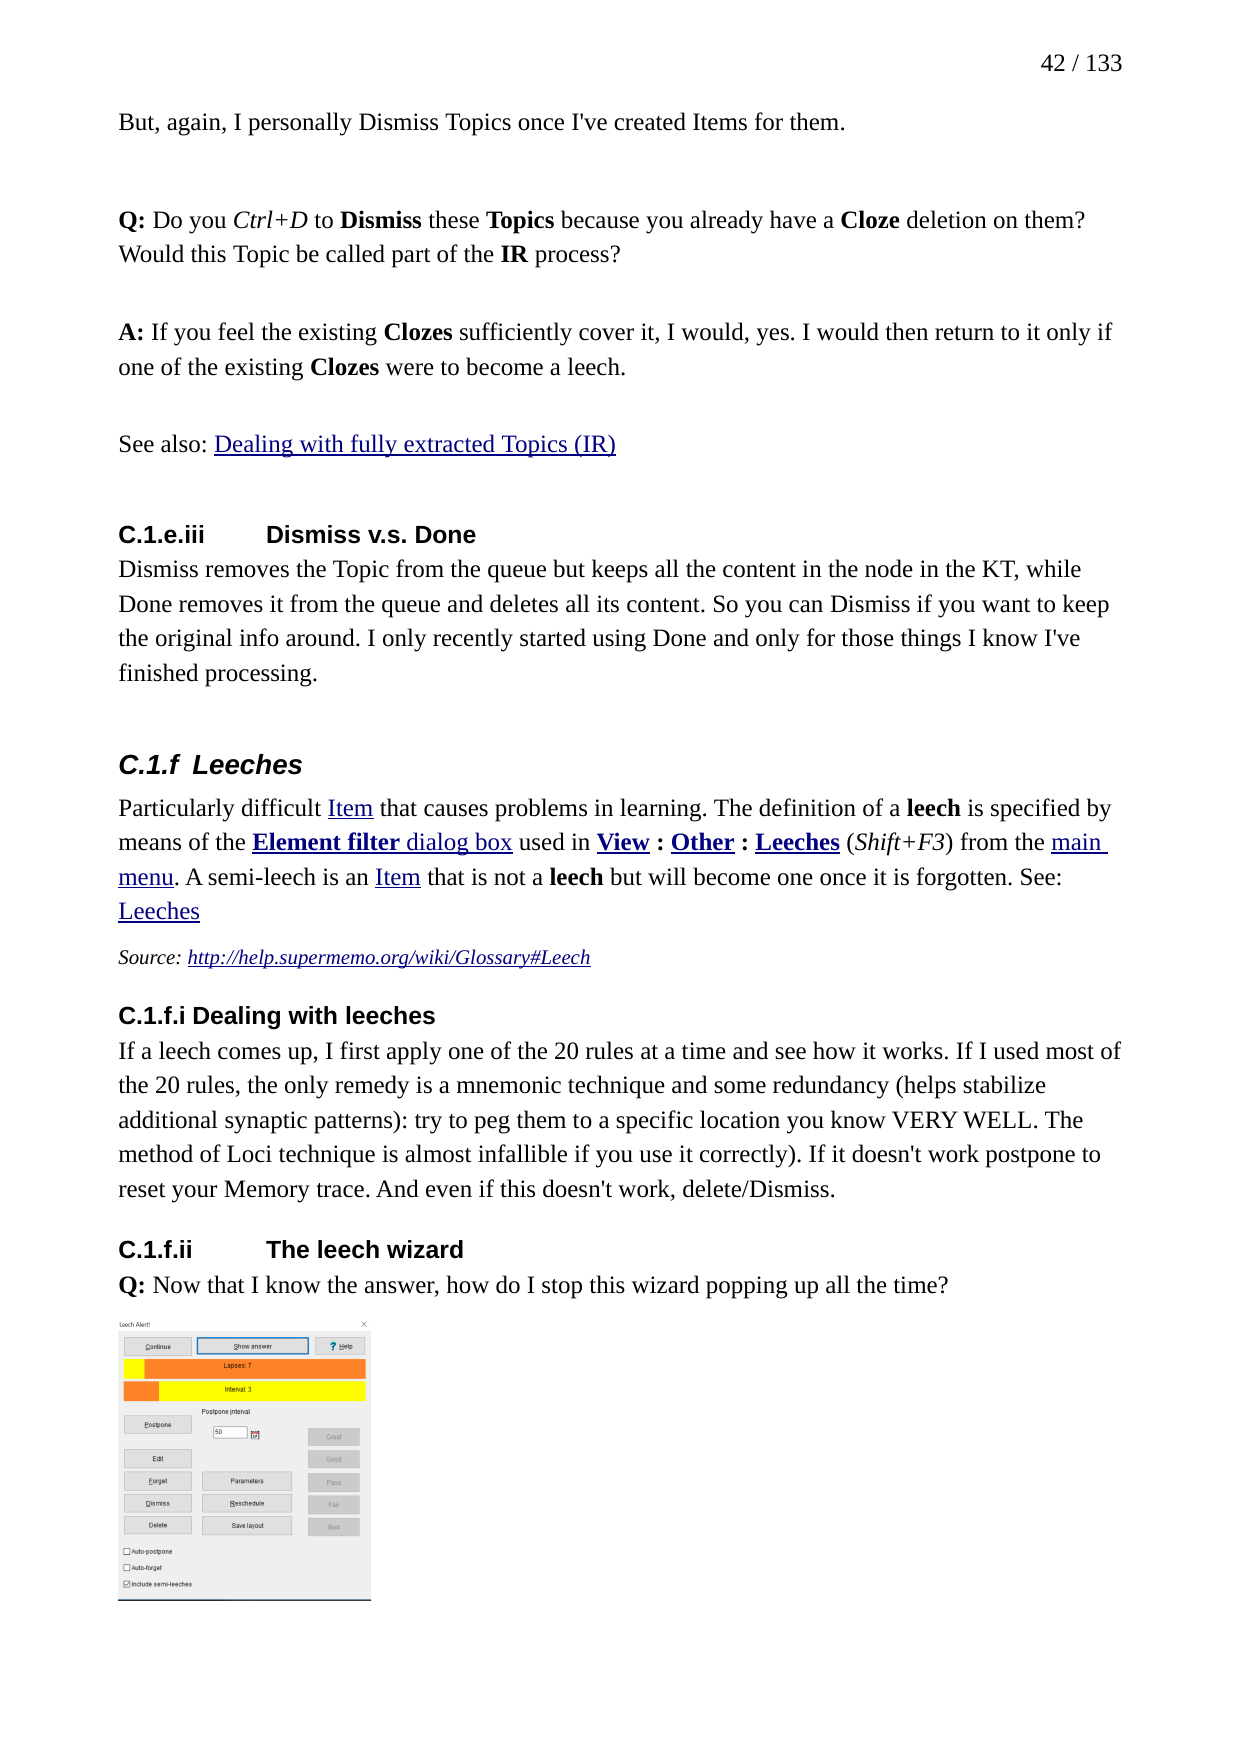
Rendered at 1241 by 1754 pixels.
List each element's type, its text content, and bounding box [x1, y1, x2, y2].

text Q: Do you Ctrl+D to Dismiss these Topics because you already have a Cloze deletion on them?Would this Topic be called part of the IR process? [118, 205, 1122, 268]
text Q: Now that I know the answer, how do I stop this wizard popping up all the time? [118, 1270, 1122, 1299]
text Particularly difficult Item that causes problems in learning. The definition of a leech is specified by means of the Element filter dialog box used in View : Other : Leeches (Shift+F3) from the main menu. A semi-leech is an Item that is not a leech but will become one once it is forgotten. See: Leeches [118, 793, 1122, 925]
subtitle Leeches [118, 748, 1122, 780]
text A: If you feel the existing Clozes sufficiently cover it, I would, yes. I would then return to it only if one of the existing Clozes were to become a leech. [118, 317, 1122, 380]
text Source: http://help.supermemo.org/wiki/Glossary#Leech [118, 945, 1122, 969]
subtitle Dismiss v.s. Done [118, 520, 1122, 548]
text See also: Dealing with fully extracted Topics (IR) [118, 429, 1122, 458]
picture [118, 1319, 372, 1601]
subtitle Dealing with leeches [118, 1001, 1122, 1030]
text If a leech comes up, I first apply one of the 20 rules at a time and see how it works. If I used most of the 20 rules, the only remedy is a mnemonic technique and some redundancy (helps stabilize additional synaptic patterns): try to peg them to a specific location you know VERY WELL. The method of Loci technique is almost infallible if you use it correctly). If it doesn't work postpone to reset your Memory trace. And even if this doesn't work, delete/Dismiss. [118, 1036, 1122, 1203]
subtitle The leech wizard [118, 1235, 1122, 1264]
text But, again, I personally Dismiss Topics once I've created Items for them. [118, 107, 1122, 136]
text Dismiss removes the Topic from the queue but keeps all the content in the node in the KT, while Done removes it from the queue and deletes all its content. So you can Dismiss if you want to keep the original info around. I only recently started using Done and only for those things I know I've finished processing. [118, 554, 1122, 687]
